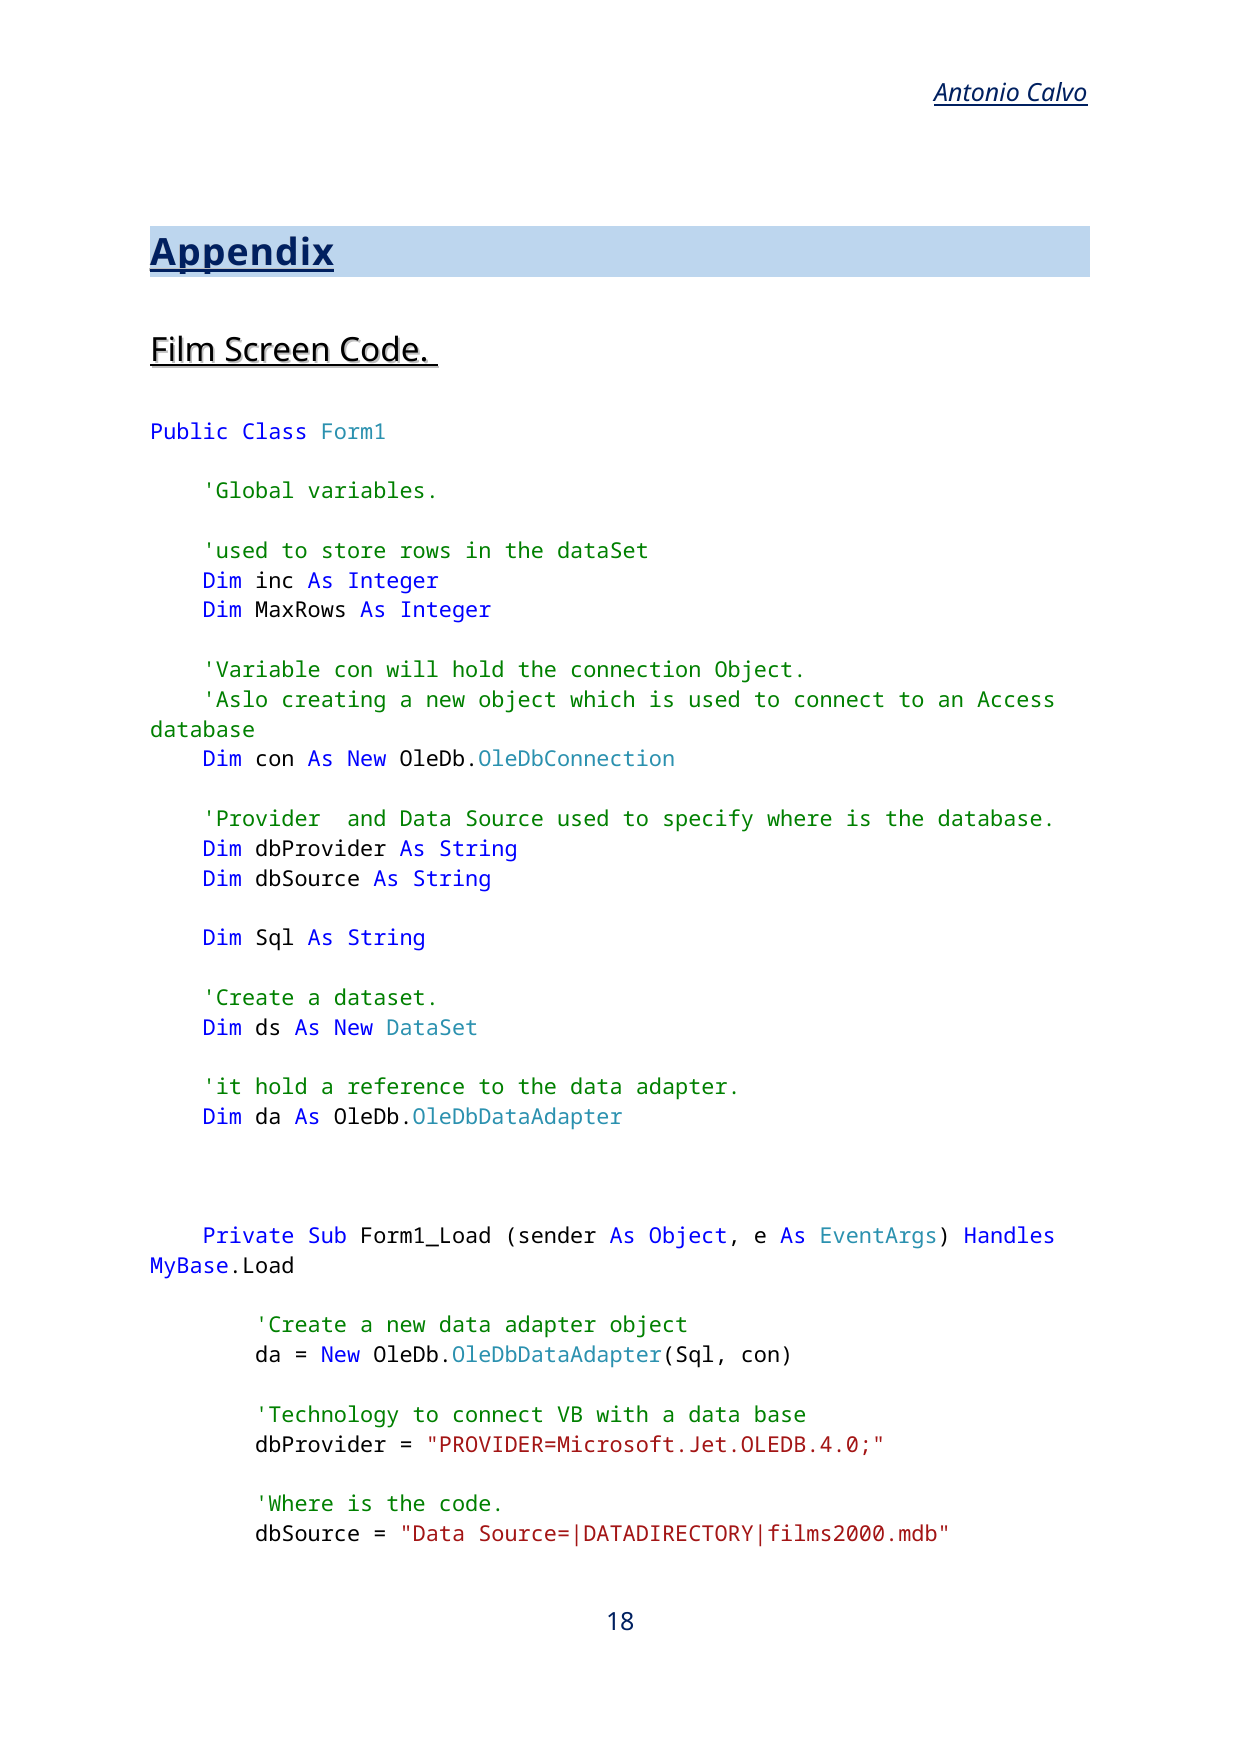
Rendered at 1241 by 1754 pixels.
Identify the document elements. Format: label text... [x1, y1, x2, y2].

text 'Aslo creating a new object which is used to connect to an Access database [150, 684, 1090, 743]
text 'Technology to connect VB with a data base [150, 1399, 1090, 1429]
text Dim da As OleDb.OleDbDataAdapter [150, 1101, 1090, 1131]
text 'Where is the code. [150, 1488, 1090, 1518]
text da = New OleDb.OleDbDataAdapter(Sql, con) [150, 1339, 1090, 1369]
text dbSource = "Data Source=|DATADIRECTORY|films2000.mdb" [150, 1518, 1090, 1548]
subtitle Film Screen Code. [150, 326, 1090, 371]
text Dim ds As New DataSet [150, 1012, 1090, 1041]
text Dim Sql As String [150, 922, 1090, 952]
text Dim con As New OleDb.OleDbConnection [150, 743, 1090, 773]
subtitle Appendix [150, 226, 1090, 277]
text 'Provider and Data Source used to specify where is the database. [150, 803, 1090, 833]
text Public Class Form1 [150, 416, 1090, 446]
text Dim MaxRows As Integer [150, 594, 1090, 624]
text 'used to store rows in the dataSet [150, 535, 1090, 565]
text 'Create a new data adapter object [150, 1309, 1090, 1339]
text Dim dbSource As String [150, 863, 1090, 892]
text 'Variable con will hold the connection Object. [150, 654, 1090, 684]
text Private Sub Form1_Load (sender As Object, e As EventArgs) Handles MyBase.Load [150, 1220, 1090, 1280]
text dbProvider = "PROVIDER=Microsoft.Jet.OLEDB.4.0;" [150, 1429, 1090, 1458]
text 'Global variables. [150, 475, 1090, 505]
text 'it hold a reference to the data adapter. [150, 1071, 1090, 1101]
text Dim inc As Integer [150, 565, 1090, 594]
text Dim dbProvider As String [150, 833, 1090, 863]
text 'Create a dataset. [150, 982, 1090, 1012]
